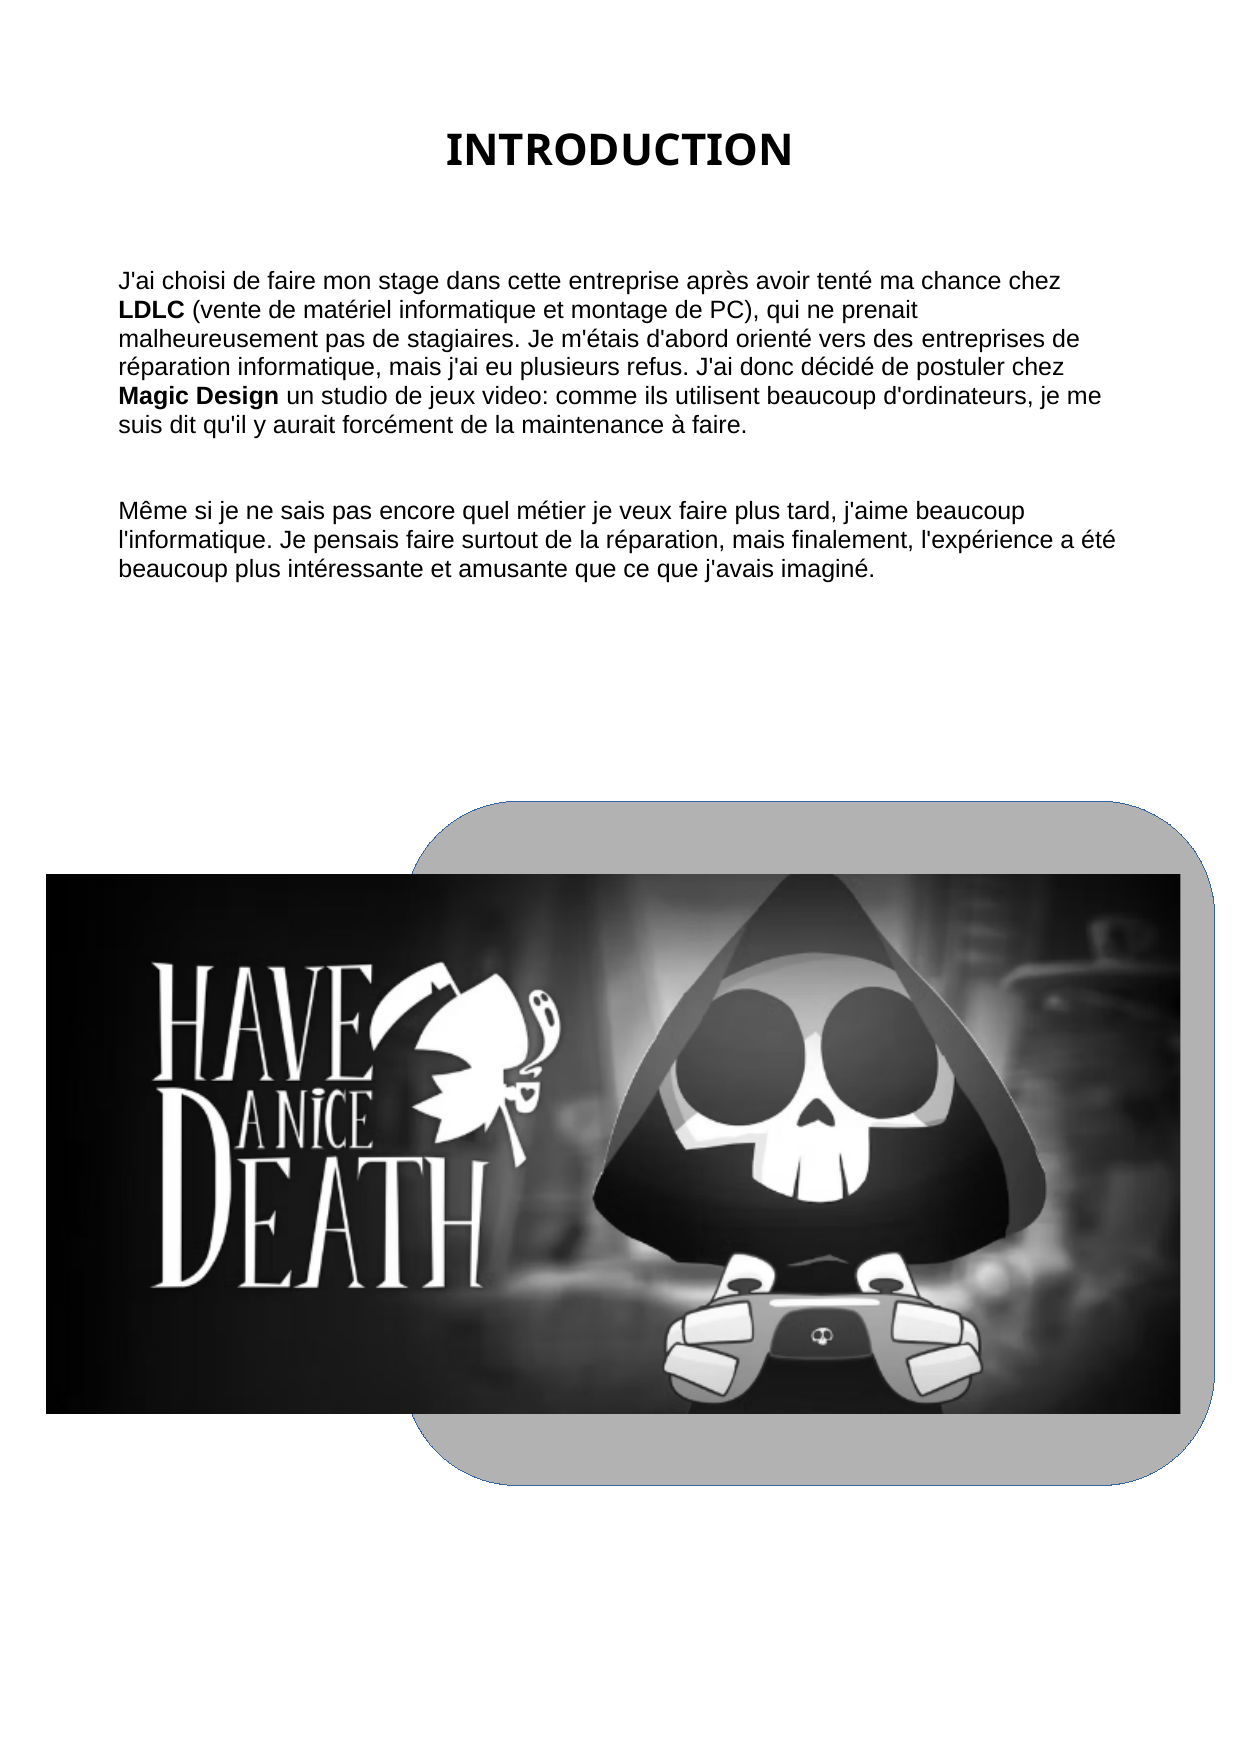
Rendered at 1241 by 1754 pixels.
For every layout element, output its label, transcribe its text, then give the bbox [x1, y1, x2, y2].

text INTRODUCTION [118, 118, 1122, 237]
text Même si je ne sais pas encore quel métier je veux faire plus tard, j'aime beaucoup l'informatique. Je pensais faire surtout de la réparation, mais finalement, l'expérience a été beaucoup plus intéressante et amusante que ce que j'avais imaginé. [118, 438, 1122, 582]
text J'ai choisi de faire mon stage dans cette entreprise après avoir tenté ma chance chez LDLC (vente de matériel informatique et montage de PC), qui ne prenait malheureusement pas de stagiaires. Je m'étais d'abord orienté vers des entreprises de réparation informatique, mais j'ai eu plusieurs refus. J'ai donc décidé de postuler chez Magic Design un studio de jeux video: comme ils utilisent beaucoup d'ordinateurs, je me suis dit qu'il y aurait forcément de la maintenance à faire. [118, 266, 1122, 438]
